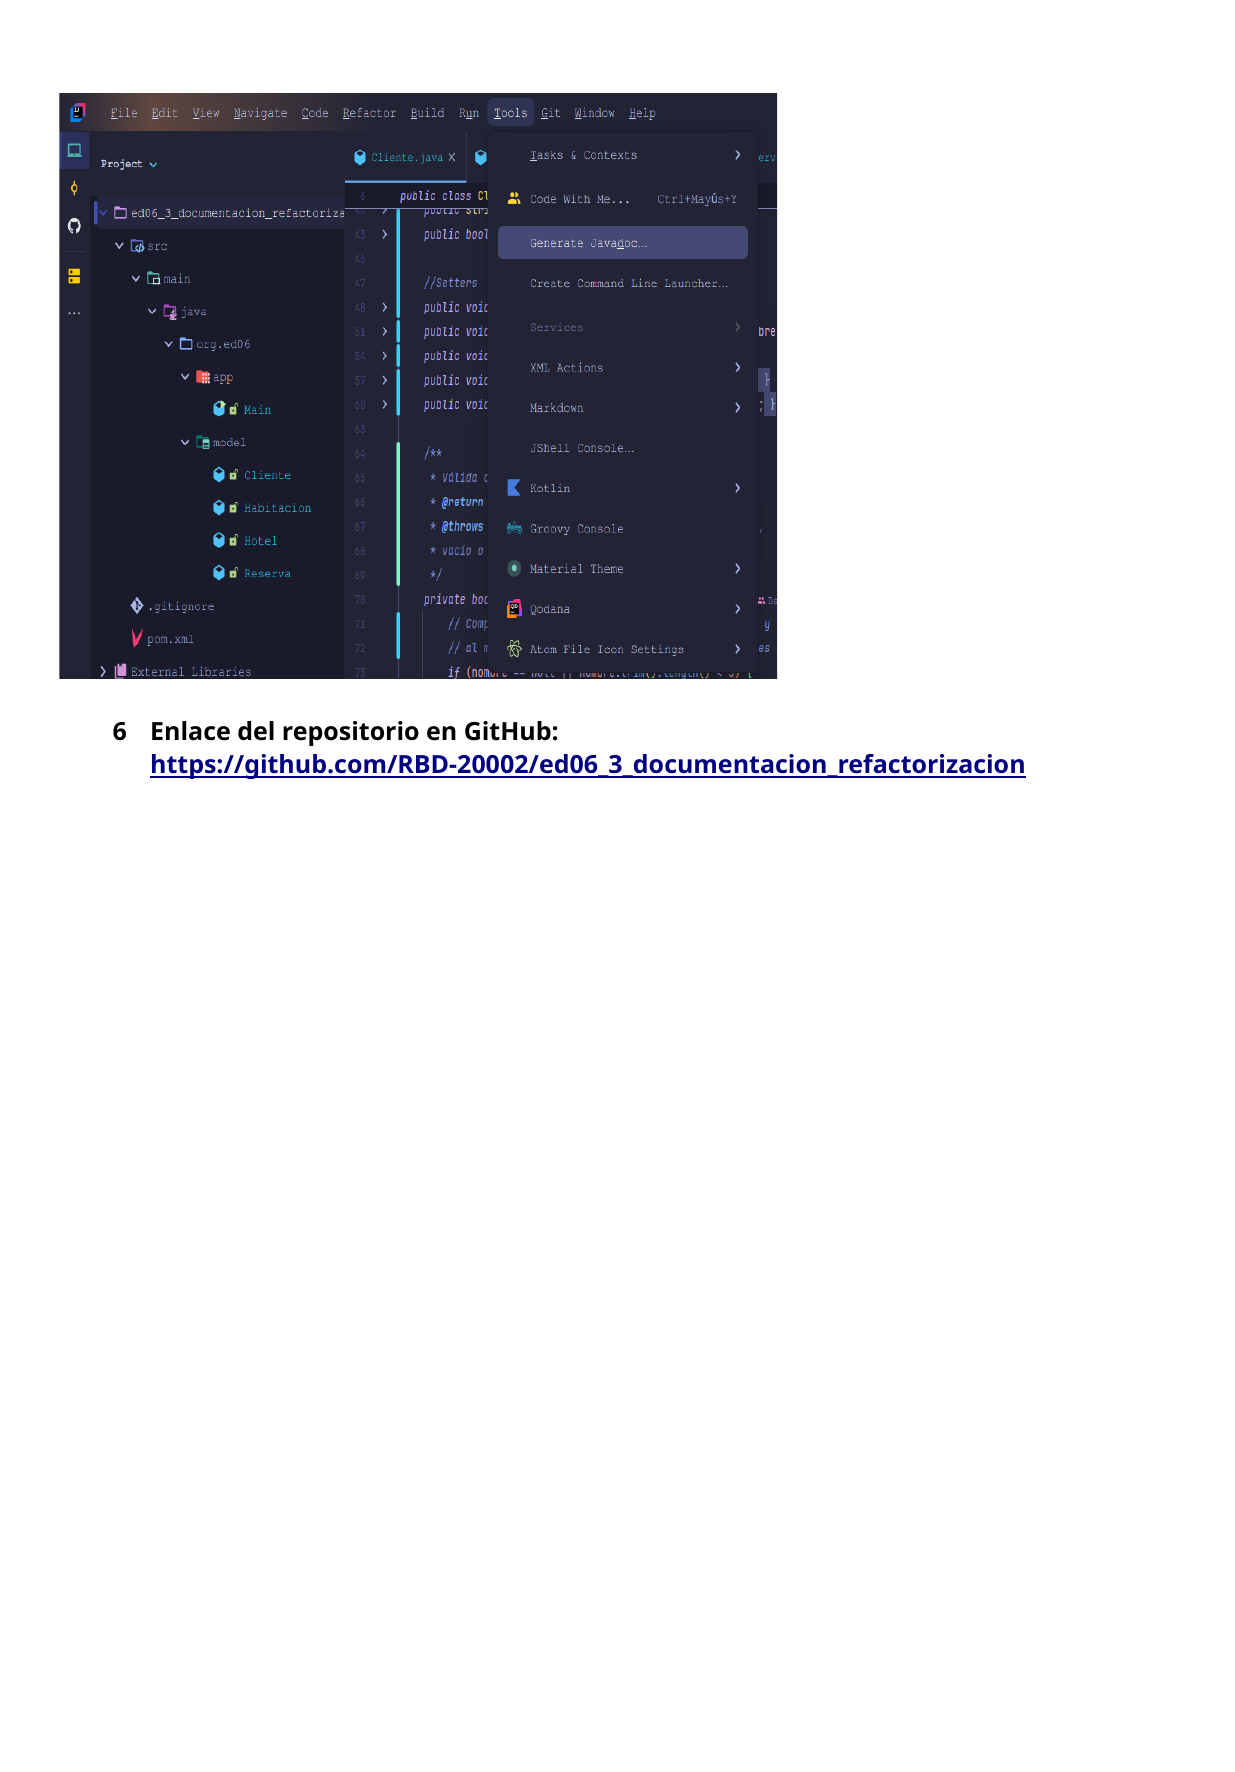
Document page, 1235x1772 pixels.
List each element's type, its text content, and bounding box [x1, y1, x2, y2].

list Enlace del repositorio en GitHub: https://github.com/RBD-20002/ed06_3_documentacion_refactorizacion [112, 713, 1159, 781]
picture [59, 93, 778, 679]
